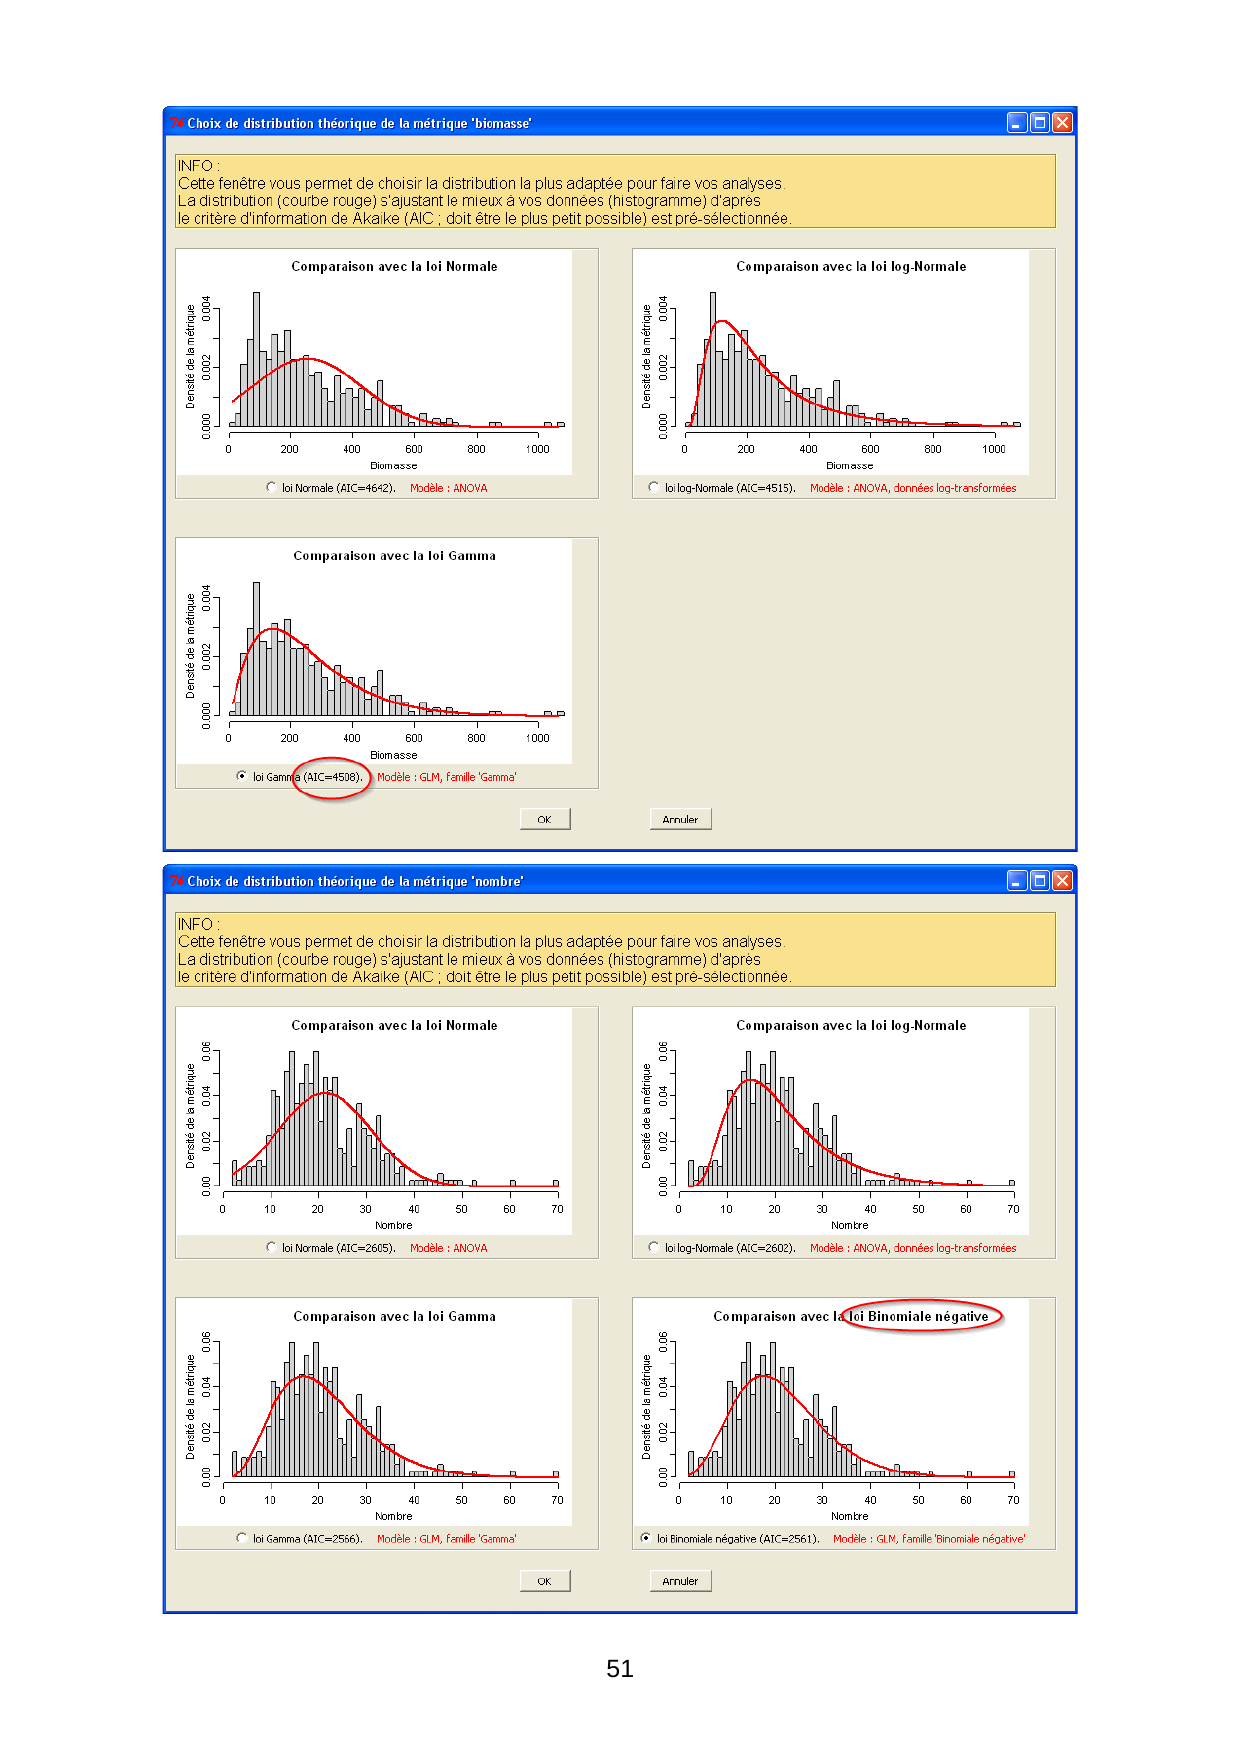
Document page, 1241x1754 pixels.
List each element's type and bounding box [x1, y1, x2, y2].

picture [162, 864, 1078, 1614]
picture [162, 106, 1078, 852]
